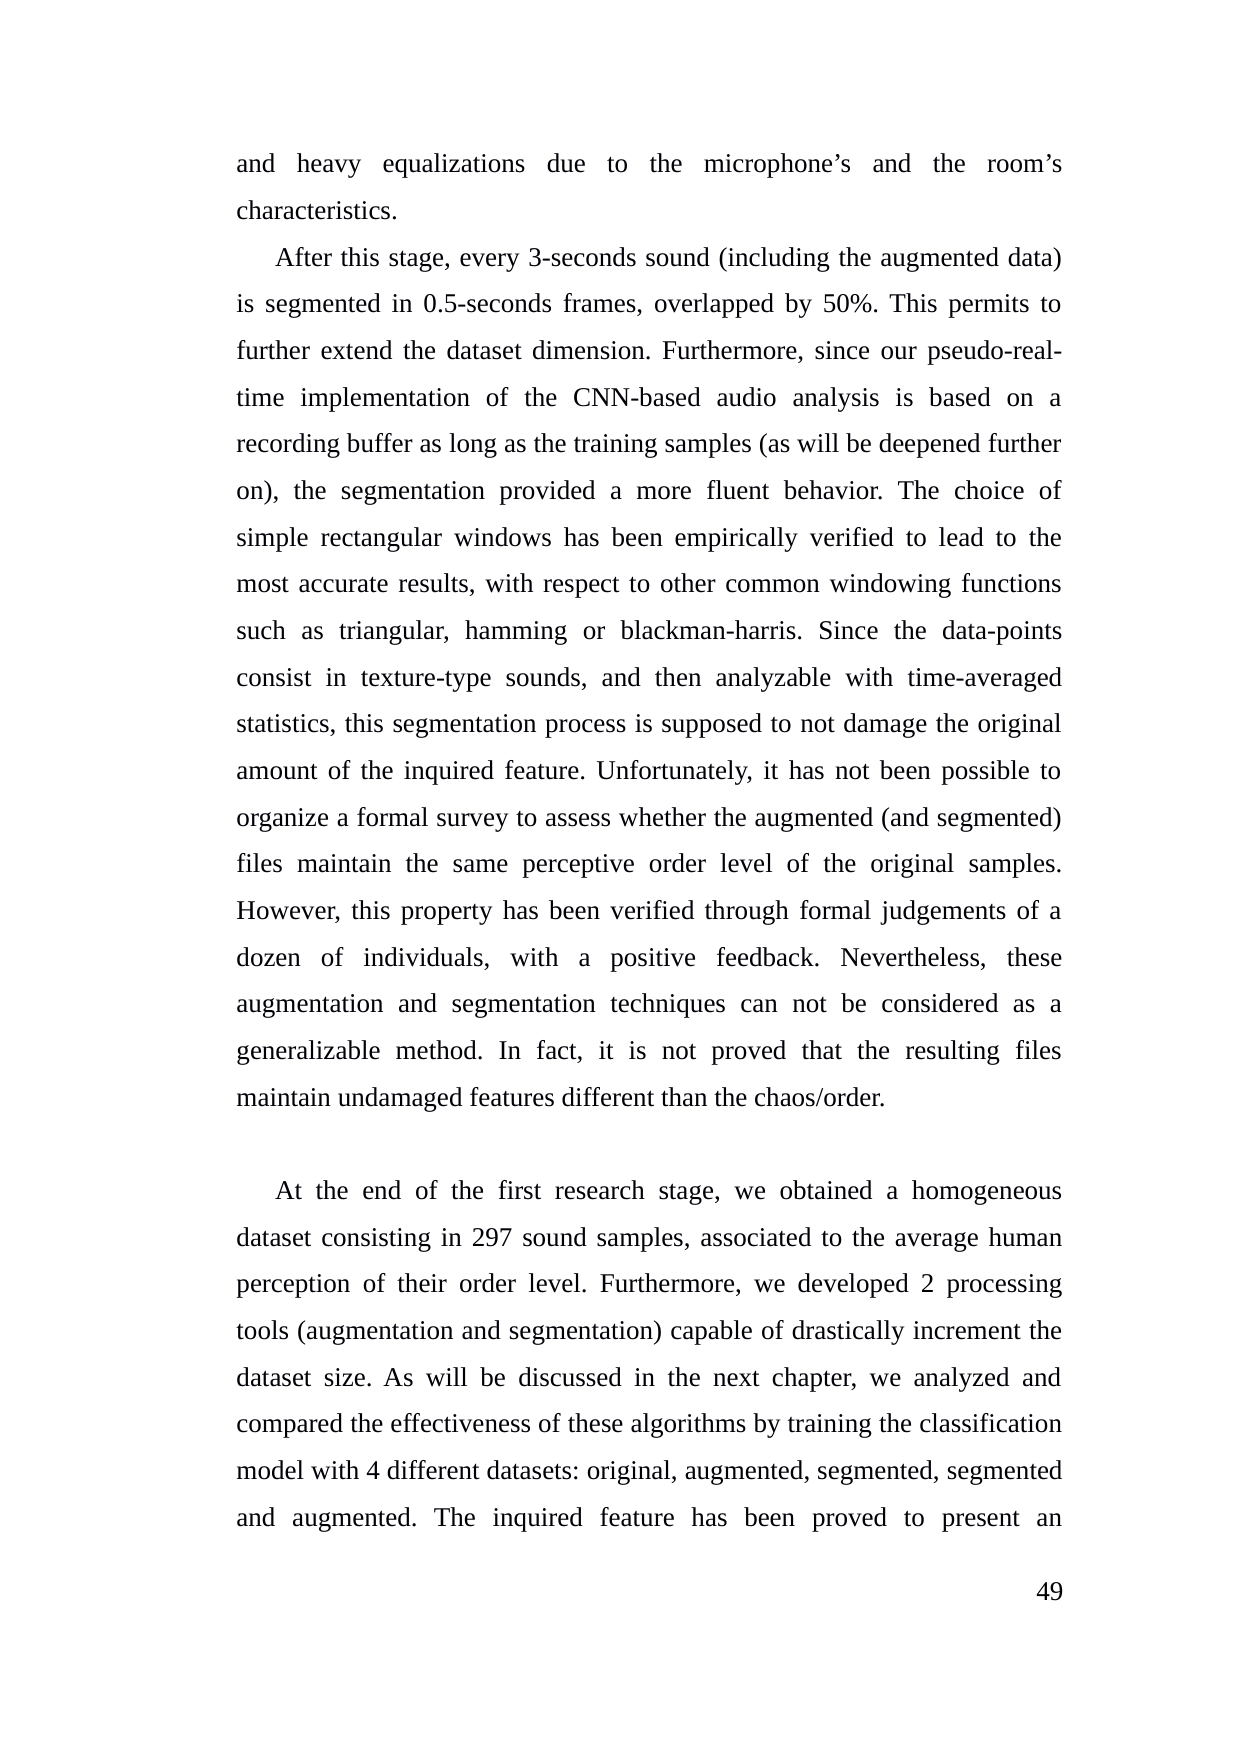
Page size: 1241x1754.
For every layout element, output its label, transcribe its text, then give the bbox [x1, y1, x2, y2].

text After this stage, every 3-seconds sound (including the augmented data) is segmented in 0.5-seconds frames, overlapped by 50%. This permits to further extend the dataset dimension. Furthermore, since our pseudo-real-time implementation of the CNN-based audio analysis is based on a recording buffer as long as the training samples (as will be deepened further on), the segmentation provided a more fluent behavior. The choice of simple rectangular windows has been empirically verified to lead to the most accurate results, with respect to other common windowing functions such as triangular, hamming or blackman-harris. Since the data-points consist in texture-type sounds, and then analyzable with time-averaged statistics, this segmentation process is supposed to not damage the original amount of the inquired feature. Unfortunately, it has not been possible to organize a formal survey to assess whether the augmented (and segmented) files maintain the same perceptive order level of the original samples. However, this property has been verified through formal judgements of a dozen of individuals, with a positive feedback. Nevertheless, these augmentation and segmentation techniques can not be considered as a generalizable method. In fact, it is not proved that the resulting files maintain undamaged features different than the chaos/order. [236, 241, 1063, 1112]
text At the end of the first research stage, we obtained a homogeneous dataset consisting in 297 sound samples, associated to the average human perception of their order level. Furthermore, we developed 2 processing tools (augmentation and segmentation) capable of drastically increment the dataset size. As will be discussed in the next chapter, we analyzed and compared the effectiveness of these algorithms by training the classification model with 4 different datasets: original, augmented, segmented, segmented and augmented. The inquired feature has been proved to present an [236, 1174, 1063, 1532]
text and heavy equalizations due to the microphone’s and the room’s characteristics. [236, 148, 1063, 225]
